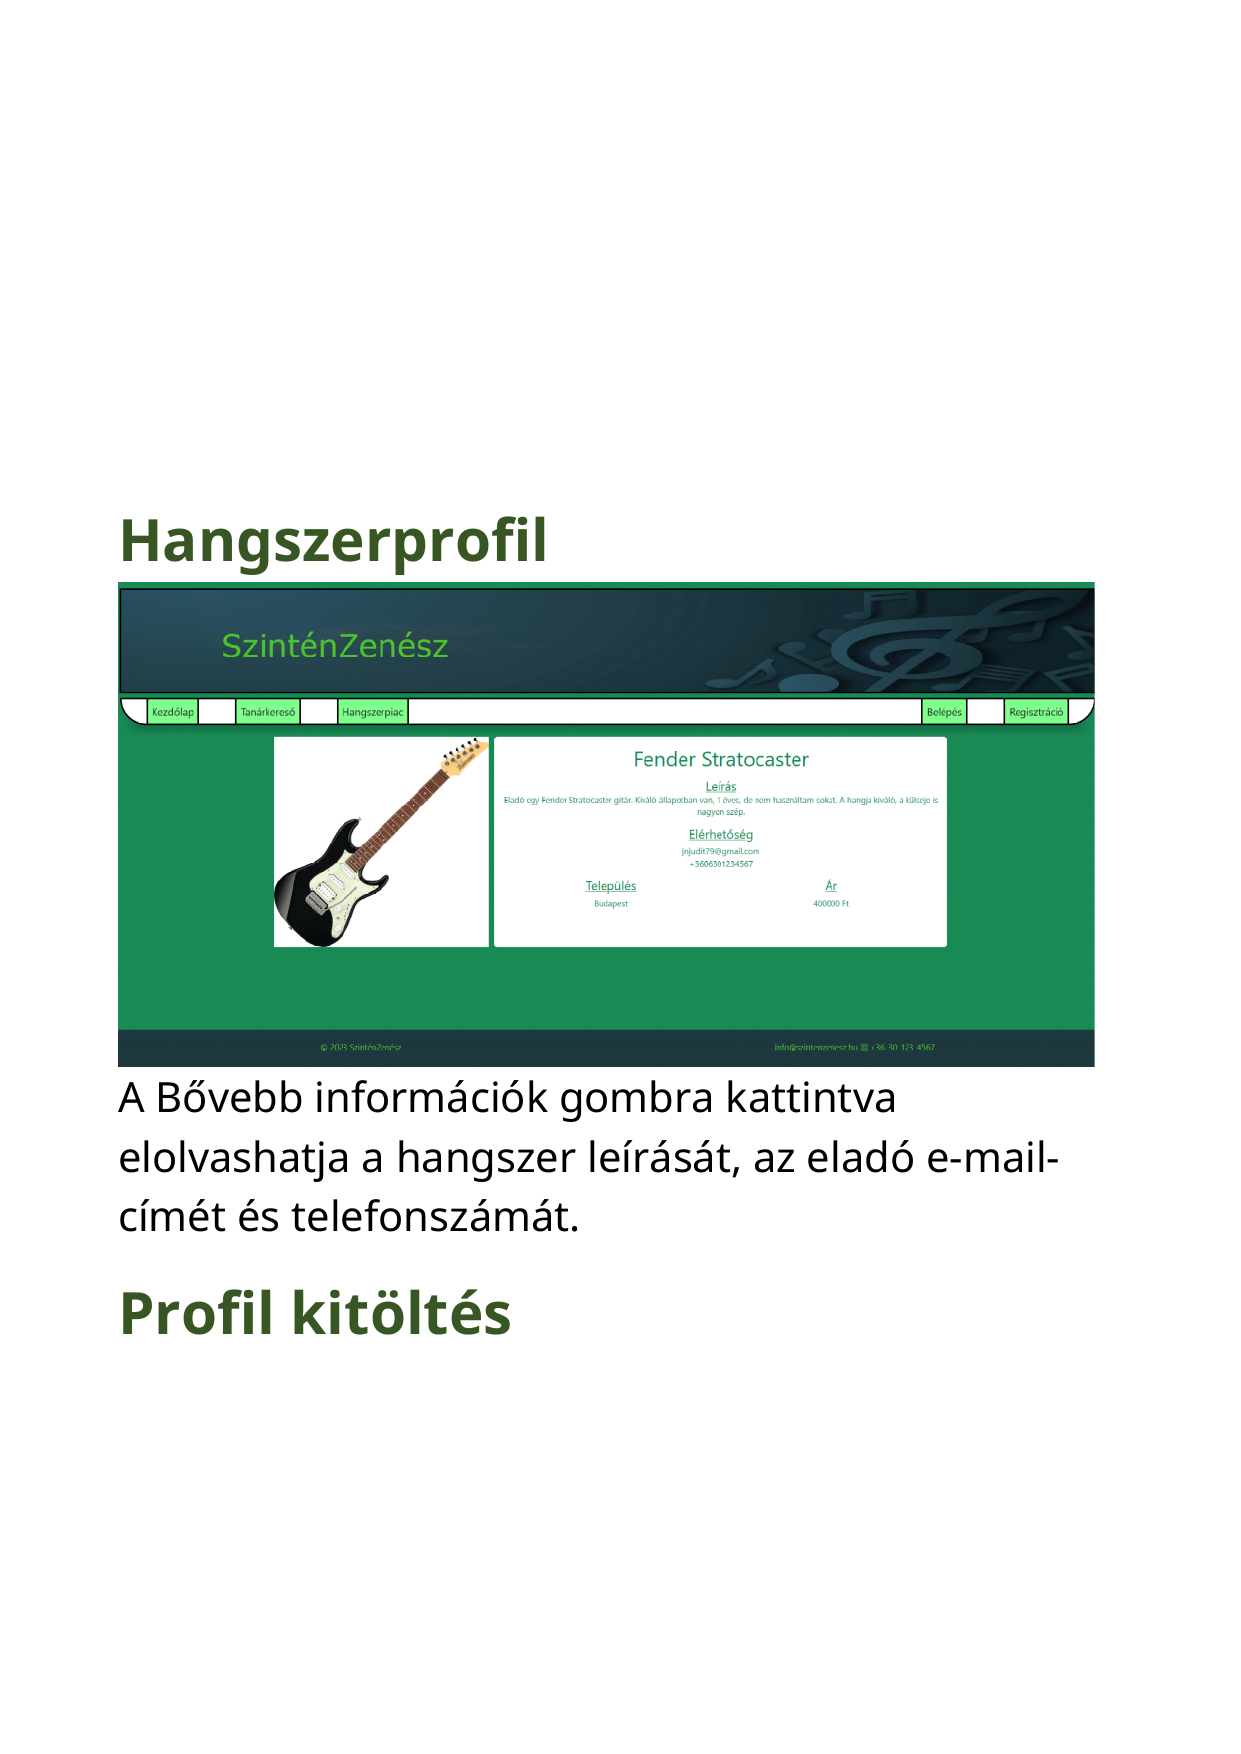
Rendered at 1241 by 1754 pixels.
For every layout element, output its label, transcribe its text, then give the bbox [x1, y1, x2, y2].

text Hangszerprofil [118, 499, 1122, 578]
text A Bővebb információk gombra kattintva elolvashatja a hangszer leírását, az eladó e-mail-címét és telefonszámát. [118, 1068, 1122, 1244]
text Profil kitöltés [118, 1272, 1122, 1351]
